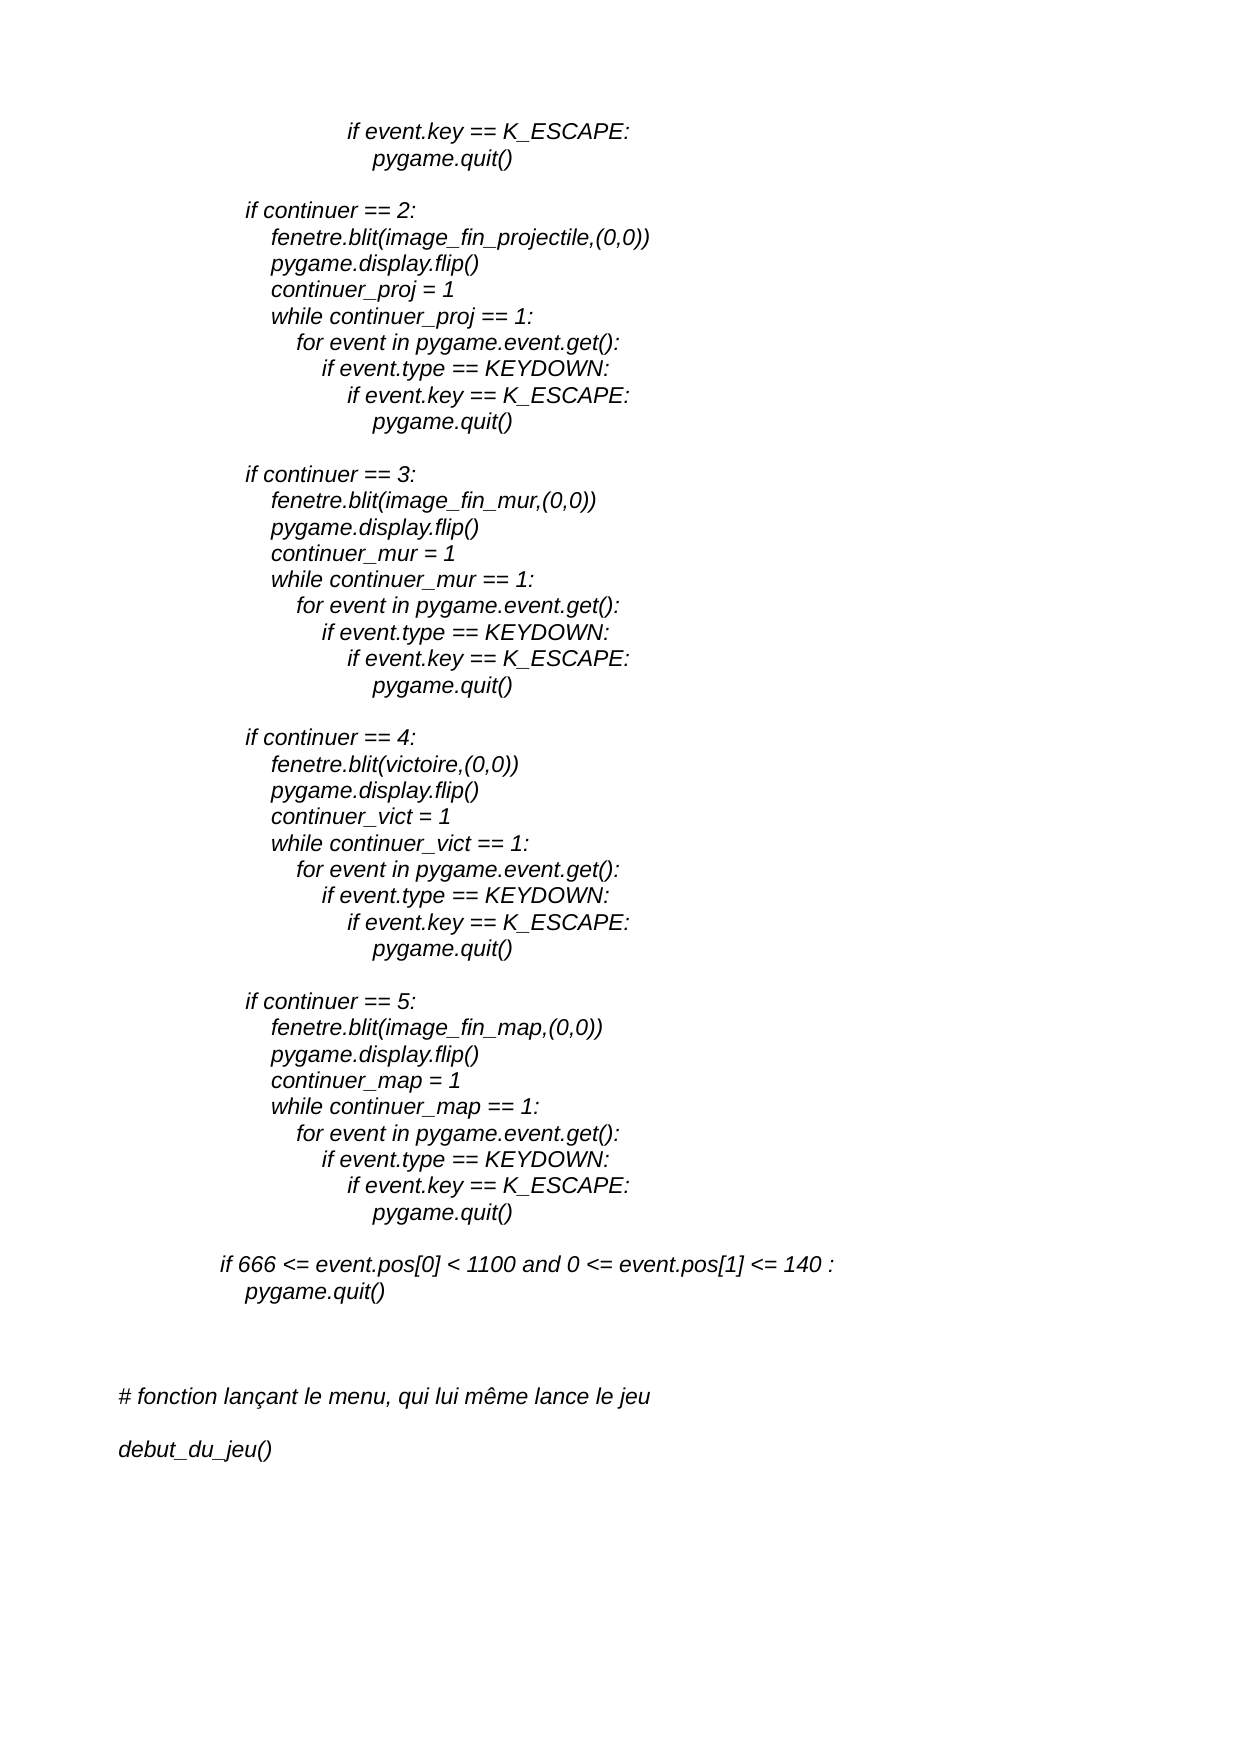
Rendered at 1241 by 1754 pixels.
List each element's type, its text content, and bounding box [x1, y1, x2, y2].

text pygame.display.flip() [118, 513, 1122, 540]
text pygame.display.flip() [118, 777, 1122, 803]
text for event in pygame.event.get(): [118, 856, 1122, 882]
text if event.key == K_ESCAPE: [118, 118, 1122, 144]
text if continuer == 2: [118, 197, 1122, 223]
text continuer_mur = 1 [118, 540, 1122, 566]
text fenetre.blit(image_fin_projectile,(0,0)) [118, 223, 1122, 250]
text while continuer_mur == 1: [118, 566, 1122, 592]
text for event in pygame.event.get(): [118, 1119, 1122, 1146]
text if event.type == KEYDOWN: [118, 619, 1122, 645]
text pygame.quit() [118, 1278, 1122, 1304]
text if event.key == K_ESCAPE: [118, 1172, 1122, 1199]
text fenetre.blit(victoire,(0,0)) [118, 751, 1122, 777]
text if 666 <= event.pos[0] < 1100 and 0 <= event.pos[1] <= 140 : [118, 1251, 1122, 1278]
text debut_du_jeu() [118, 1436, 1122, 1462]
text if continuer == 4: [118, 724, 1122, 751]
text if event.key == K_ESCAPE: [118, 909, 1122, 935]
text pygame.quit() [118, 672, 1122, 698]
text if continuer == 5: [118, 988, 1122, 1014]
text continuer_proj = 1 [118, 276, 1122, 303]
text pygame.quit() [118, 408, 1122, 434]
text pygame.display.flip() [118, 1041, 1122, 1067]
text pygame.quit() [118, 1199, 1122, 1225]
text continuer_vict = 1 [118, 803, 1122, 830]
text pygame.quit() [118, 935, 1122, 961]
text if event.key == K_ESCAPE: [118, 382, 1122, 408]
text pygame.display.flip() [118, 250, 1122, 276]
text for event in pygame.event.get(): [118, 592, 1122, 619]
text if event.type == KEYDOWN: [118, 1146, 1122, 1172]
text while continuer_vict == 1: [118, 830, 1122, 856]
text if continuer == 3: [118, 461, 1122, 487]
text while continuer_proj == 1: [118, 303, 1122, 329]
text # fonction lançant le menu, qui lui même lance le jeu [118, 1383, 1122, 1409]
text if event.key == K_ESCAPE: [118, 645, 1122, 672]
text pygame.quit() [118, 144, 1122, 171]
text fenetre.blit(image_fin_map,(0,0)) [118, 1014, 1122, 1041]
text if event.type == KEYDOWN: [118, 355, 1122, 382]
text fenetre.blit(image_fin_mur,(0,0)) [118, 487, 1122, 513]
text if event.type == KEYDOWN: [118, 882, 1122, 909]
text while continuer_map == 1: [118, 1093, 1122, 1119]
text for event in pygame.event.get(): [118, 329, 1122, 355]
text continuer_map = 1 [118, 1067, 1122, 1093]
